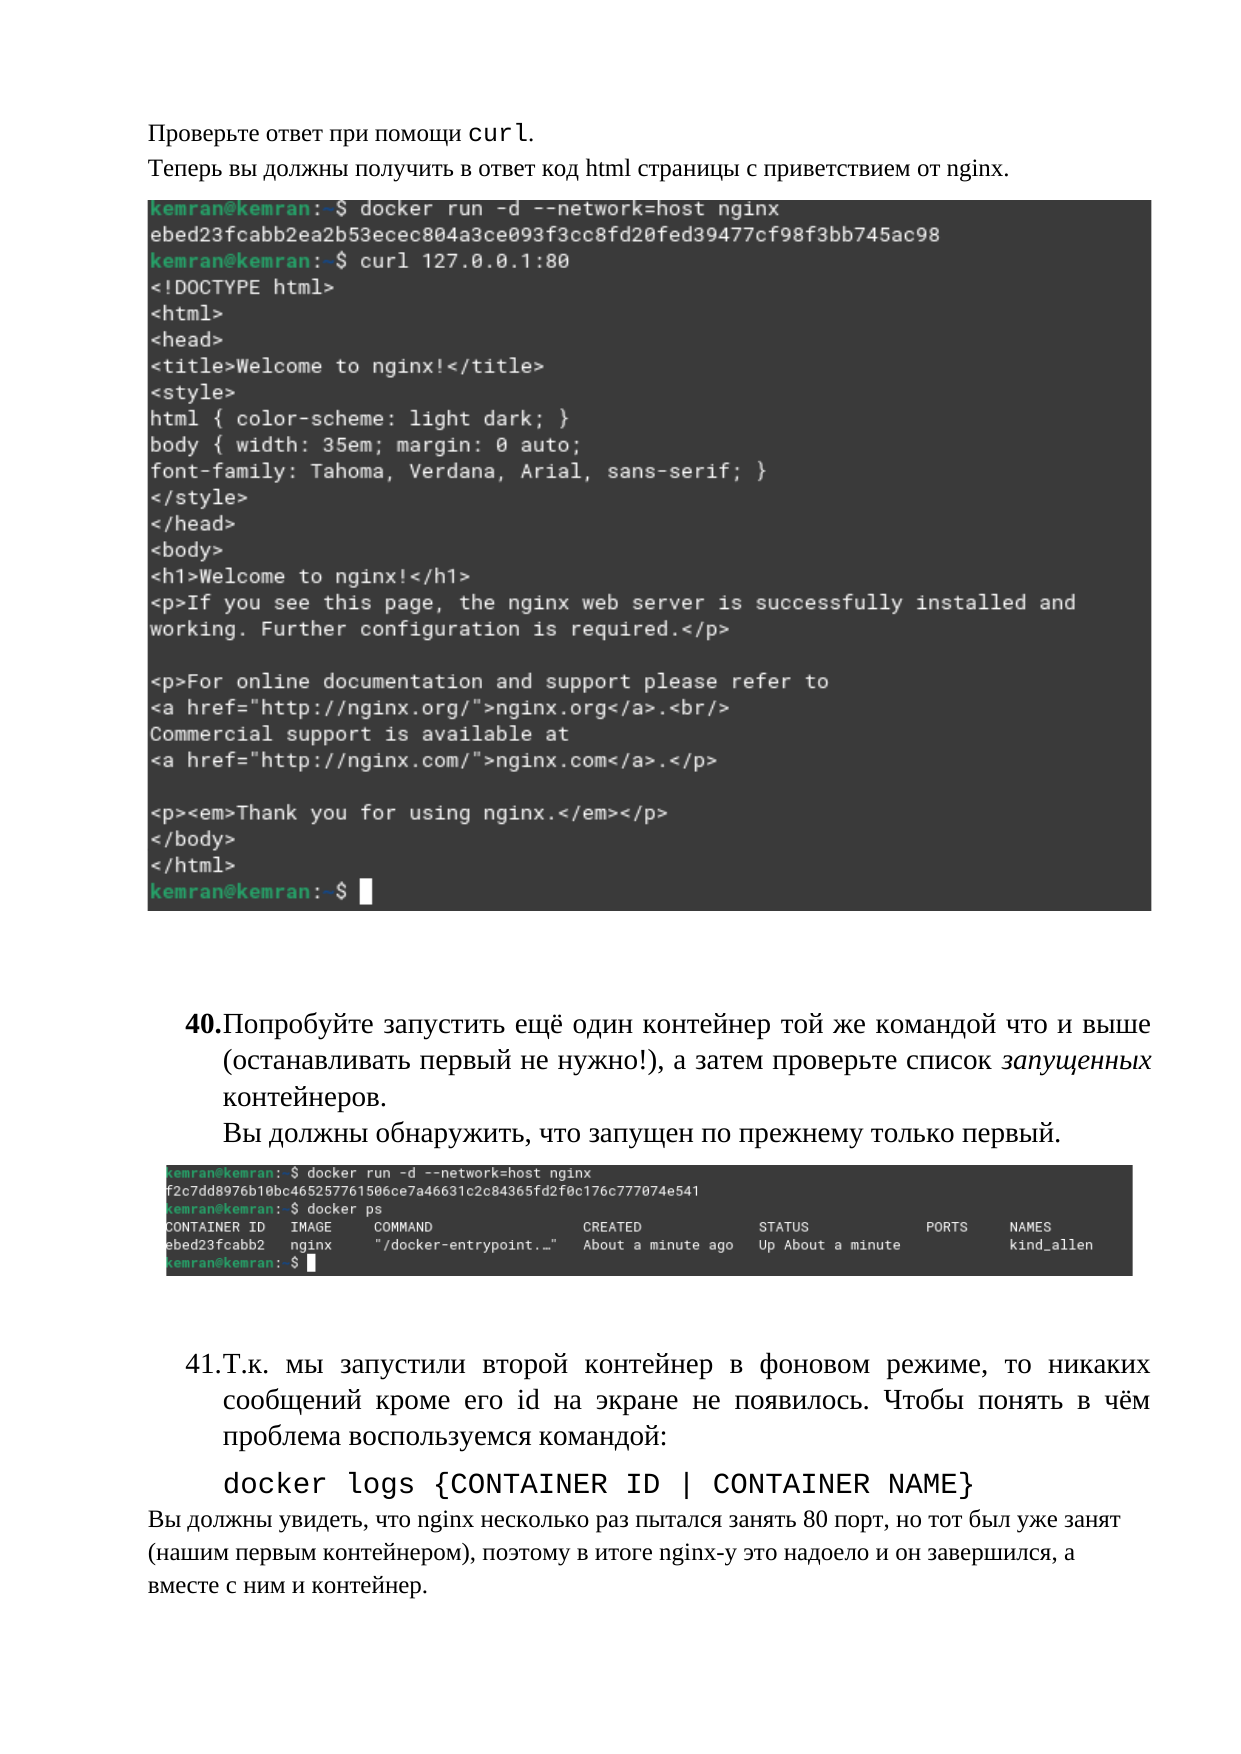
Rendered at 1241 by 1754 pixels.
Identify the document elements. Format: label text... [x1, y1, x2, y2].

text Проверьте ответ при помощи curl. Теперь вы должны получить в ответ код html страницы с приветствием от nginx. [148, 118, 1152, 182]
list docker logs {CONTAINER ID | CONTAINER NAME} [185, 1469, 1152, 1502]
list Т.к. мы запустили второй контейнер в фоновом режиме, то никаких сообщений кроме его id на экране не появилось. Чтобы понять в чём проблема воспользуемся командой: [185, 1346, 1152, 1452]
picture [147, 200, 1152, 911]
picture [166, 1165, 1133, 1276]
text Вы должны увидеть, что nginx несколько раз пытался занять 80 порт, но тот был уже занят (нашим первым контейнером), поэтому в итоге nginx-у это надоело и он завершился, а вместе с ним и контейнер. [148, 1504, 1152, 1599]
list Попробуйте запустить ещё один контейнер той же командой что и выше (останавливать первый не нужно!), а затем проверьте список запущенных контейнеров. Вы должны обнаружить, что запущен по прежнему только первый. [185, 1006, 1152, 1148]
